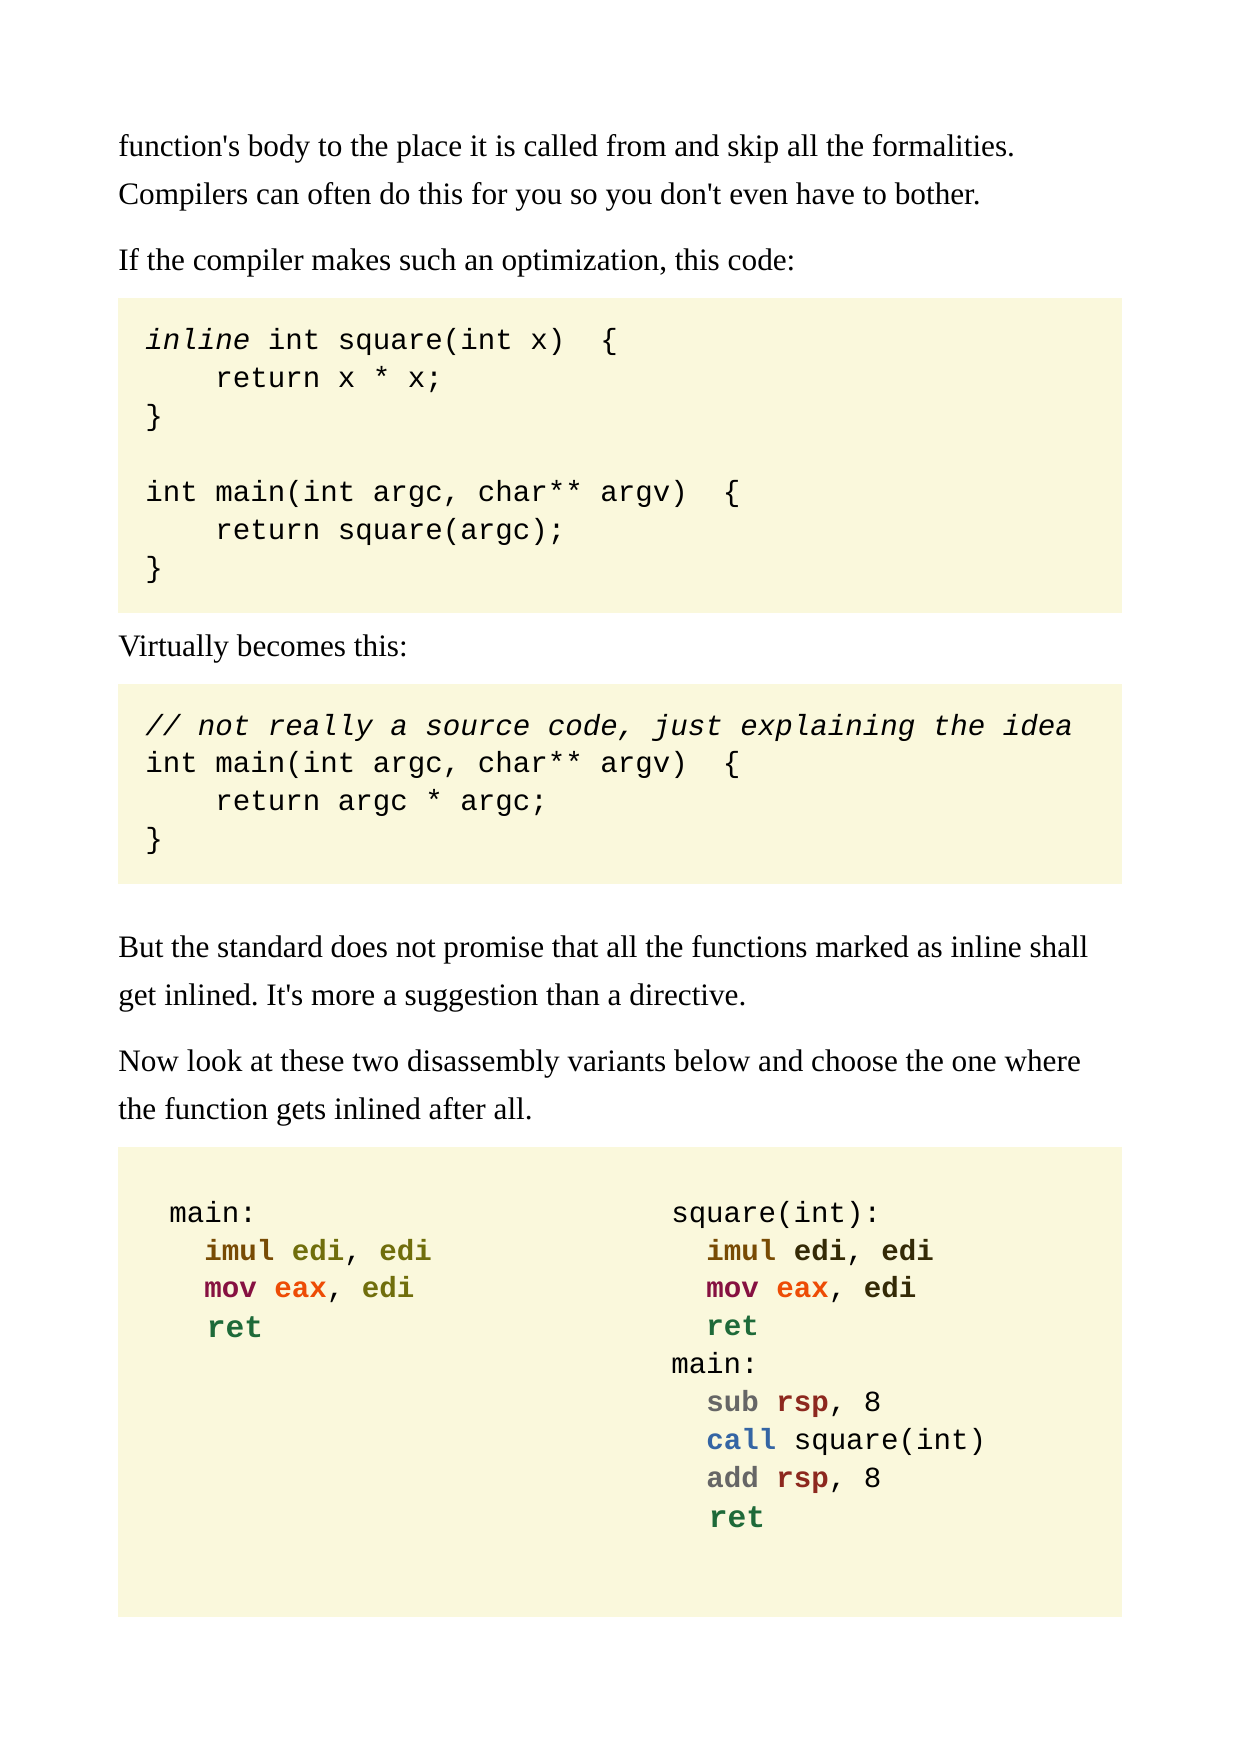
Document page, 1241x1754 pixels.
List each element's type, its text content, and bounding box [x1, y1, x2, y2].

text } [118, 526, 1122, 613]
text int main(int argc, char** argv) { [118, 722, 1122, 759]
text } [118, 374, 1122, 412]
text inline int square(int x) { [118, 298, 1122, 336]
text } [118, 797, 1122, 884]
text function's body to the place it is called from and skip all the formalities. Compilers can often do this for you so you don't even have to bother. [118, 118, 1122, 214]
table_header square(int): imul edi, edi mov eax, edi ret main: sub rsp, 8 call square(int) add rsp, 8 ret [620, 1147, 1122, 1617]
text But the standard does not promise that all the functions marked as inline shall get inlined. It's more a suggestion than a directive. [118, 919, 1122, 1015]
text int main(int argc, char** argv) { [118, 450, 1122, 488]
text return square(argc); [118, 488, 1122, 526]
table_header main: imul edi, edi mov eax, edi ret [118, 1147, 620, 1617]
text If the compiler makes such an optimization, this code: [118, 232, 1122, 280]
text return x * x; [118, 336, 1122, 374]
text return argc * argc; [118, 759, 1122, 797]
text } [272, 374, 279, 385]
text Now look at these two disassembly variants below and choose the one where the function gets inlined after all. [118, 1033, 1122, 1129]
text // not really a source code, just explaining the idea [118, 684, 1122, 722]
text Virtually becomes this: [118, 618, 1122, 666]
